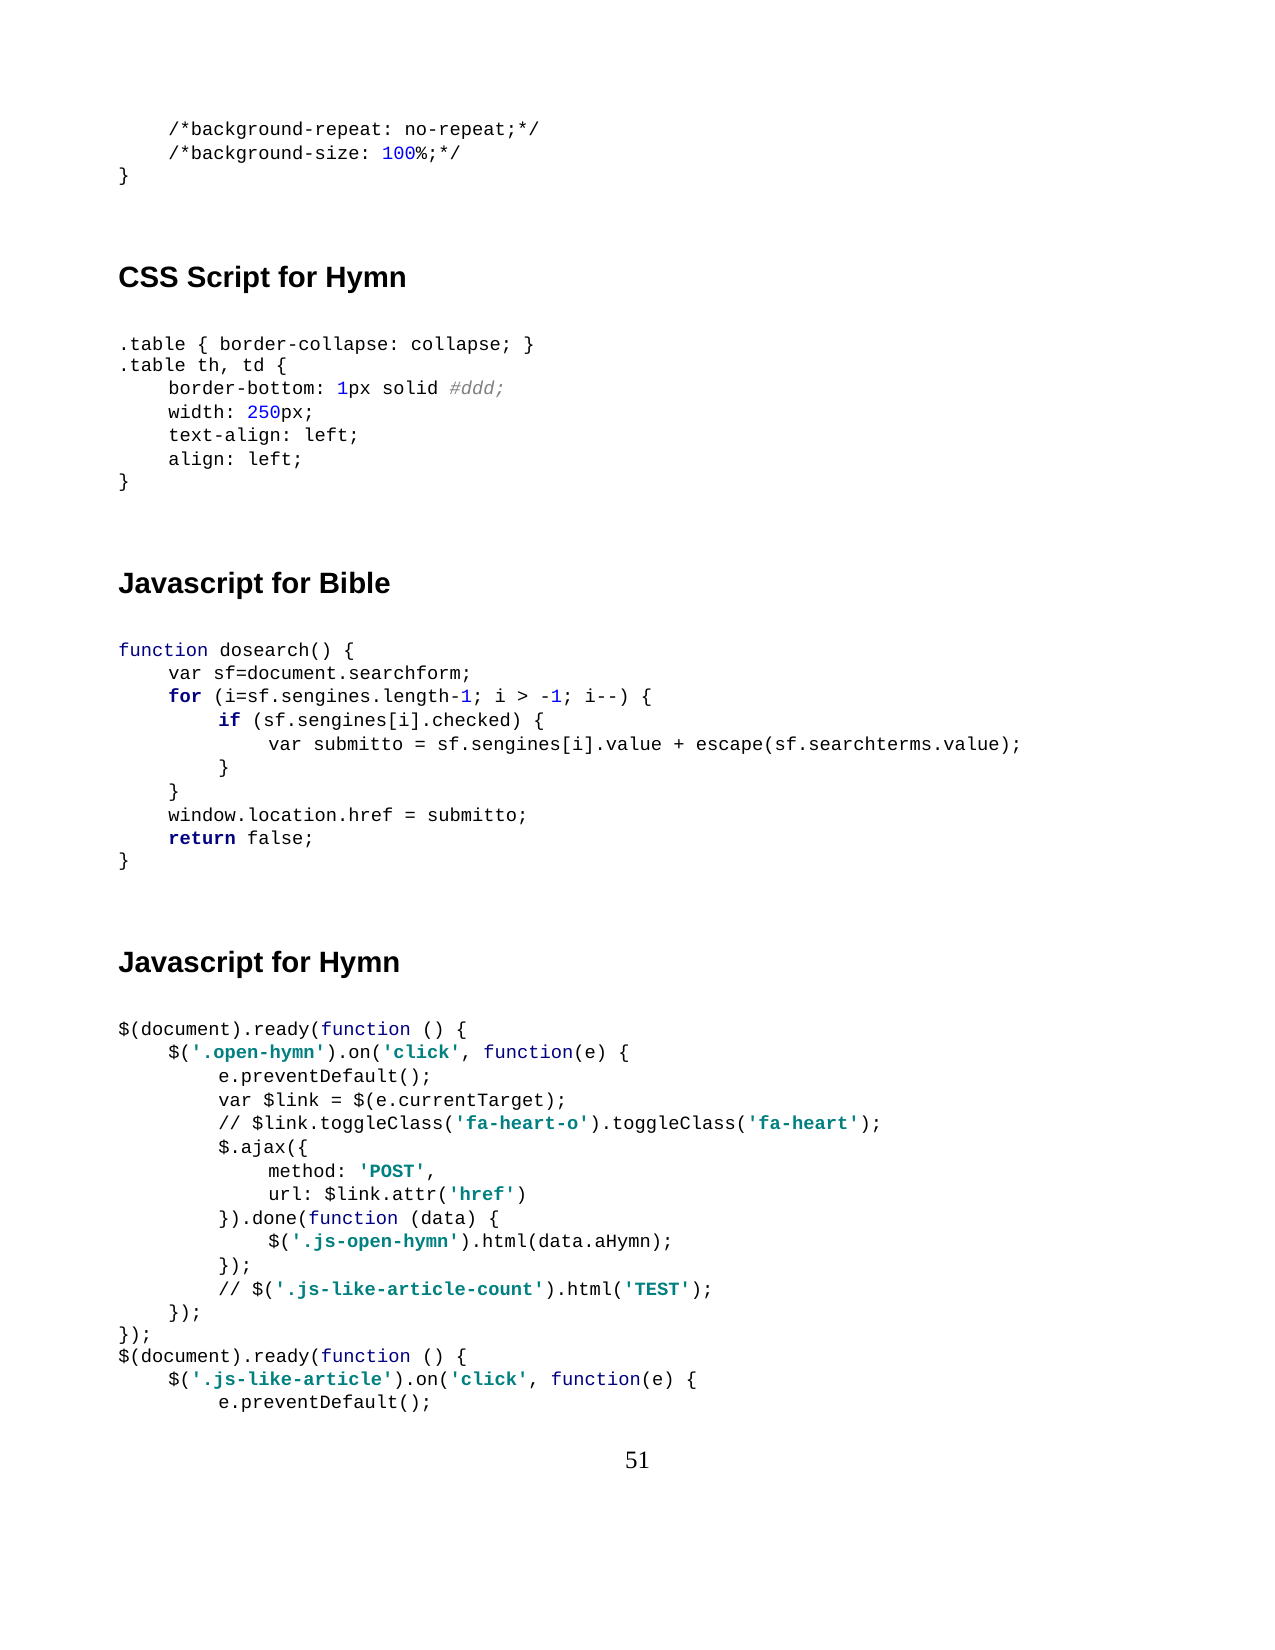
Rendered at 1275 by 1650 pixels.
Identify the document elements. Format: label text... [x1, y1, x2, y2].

text $(document).ready(function () { [118, 1346, 1157, 1368]
subtitle Javascript for Hymn [118, 945, 1157, 979]
text }); [118, 1254, 1157, 1278]
text e.preventDefault(); [118, 1391, 1157, 1415]
text } [118, 756, 1157, 780]
text }); [118, 1301, 1157, 1325]
text width: 250px; [118, 401, 1157, 424]
text $(document).ready(function () { [118, 1020, 1157, 1041]
text e.preventDefault(); [118, 1065, 1157, 1089]
text return false; [118, 827, 1157, 851]
text var $link = $(e.currentTarget); [118, 1089, 1157, 1112]
text $('.js-open-hymn').html(data.aHymn); [118, 1231, 1157, 1254]
text .table { border-collapse: collapse; } [118, 334, 1157, 356]
text } [118, 472, 1157, 493]
subtitle Javascript for Bible [118, 566, 1157, 599]
text /*background-size: 100%;*/ [118, 142, 1157, 165]
text $.ajax({ [118, 1136, 1157, 1159]
text var sf=document.searchform; [118, 662, 1157, 686]
text text-align: left; [118, 424, 1157, 448]
text window.location.href = submitto; [118, 804, 1157, 827]
text /*background-repeat: no-repeat;*/ [118, 118, 1157, 142]
text // $('.js-like-article-count').html('TEST'); [118, 1278, 1157, 1301]
text $('.open-hymn').on('click', function(e) { [118, 1041, 1157, 1065]
text method: 'POST', [118, 1159, 1157, 1183]
subtitle CSS Script for Hymn [118, 259, 1157, 293]
text }).done(function (data) { [118, 1207, 1157, 1231]
text // $link.toggleClass('fa-heart-o').toggleClass('fa-heart'); [118, 1112, 1157, 1136]
text $('.js-like-article').on('click', function(e) { [118, 1368, 1157, 1391]
text } [118, 165, 1157, 187]
text url: $link.attr('href') [118, 1183, 1157, 1207]
text for (i=sf.sengines.length-1; i > -1; i--) { [118, 686, 1157, 709]
text border-bottom: 1px solid #ddd; [118, 377, 1157, 401]
text function dosearch() { [118, 641, 1157, 662]
text var submitto = sf.sengines[i].value + escape(sf.searchterms.value); [118, 733, 1157, 756]
text align: left; [118, 448, 1157, 472]
text if (sf.sengines[i].checked) { [118, 709, 1157, 733]
text .table th, td { [118, 356, 1157, 377]
text } [118, 780, 1157, 804]
text } [118, 851, 1157, 872]
text }); [118, 1325, 1157, 1346]
